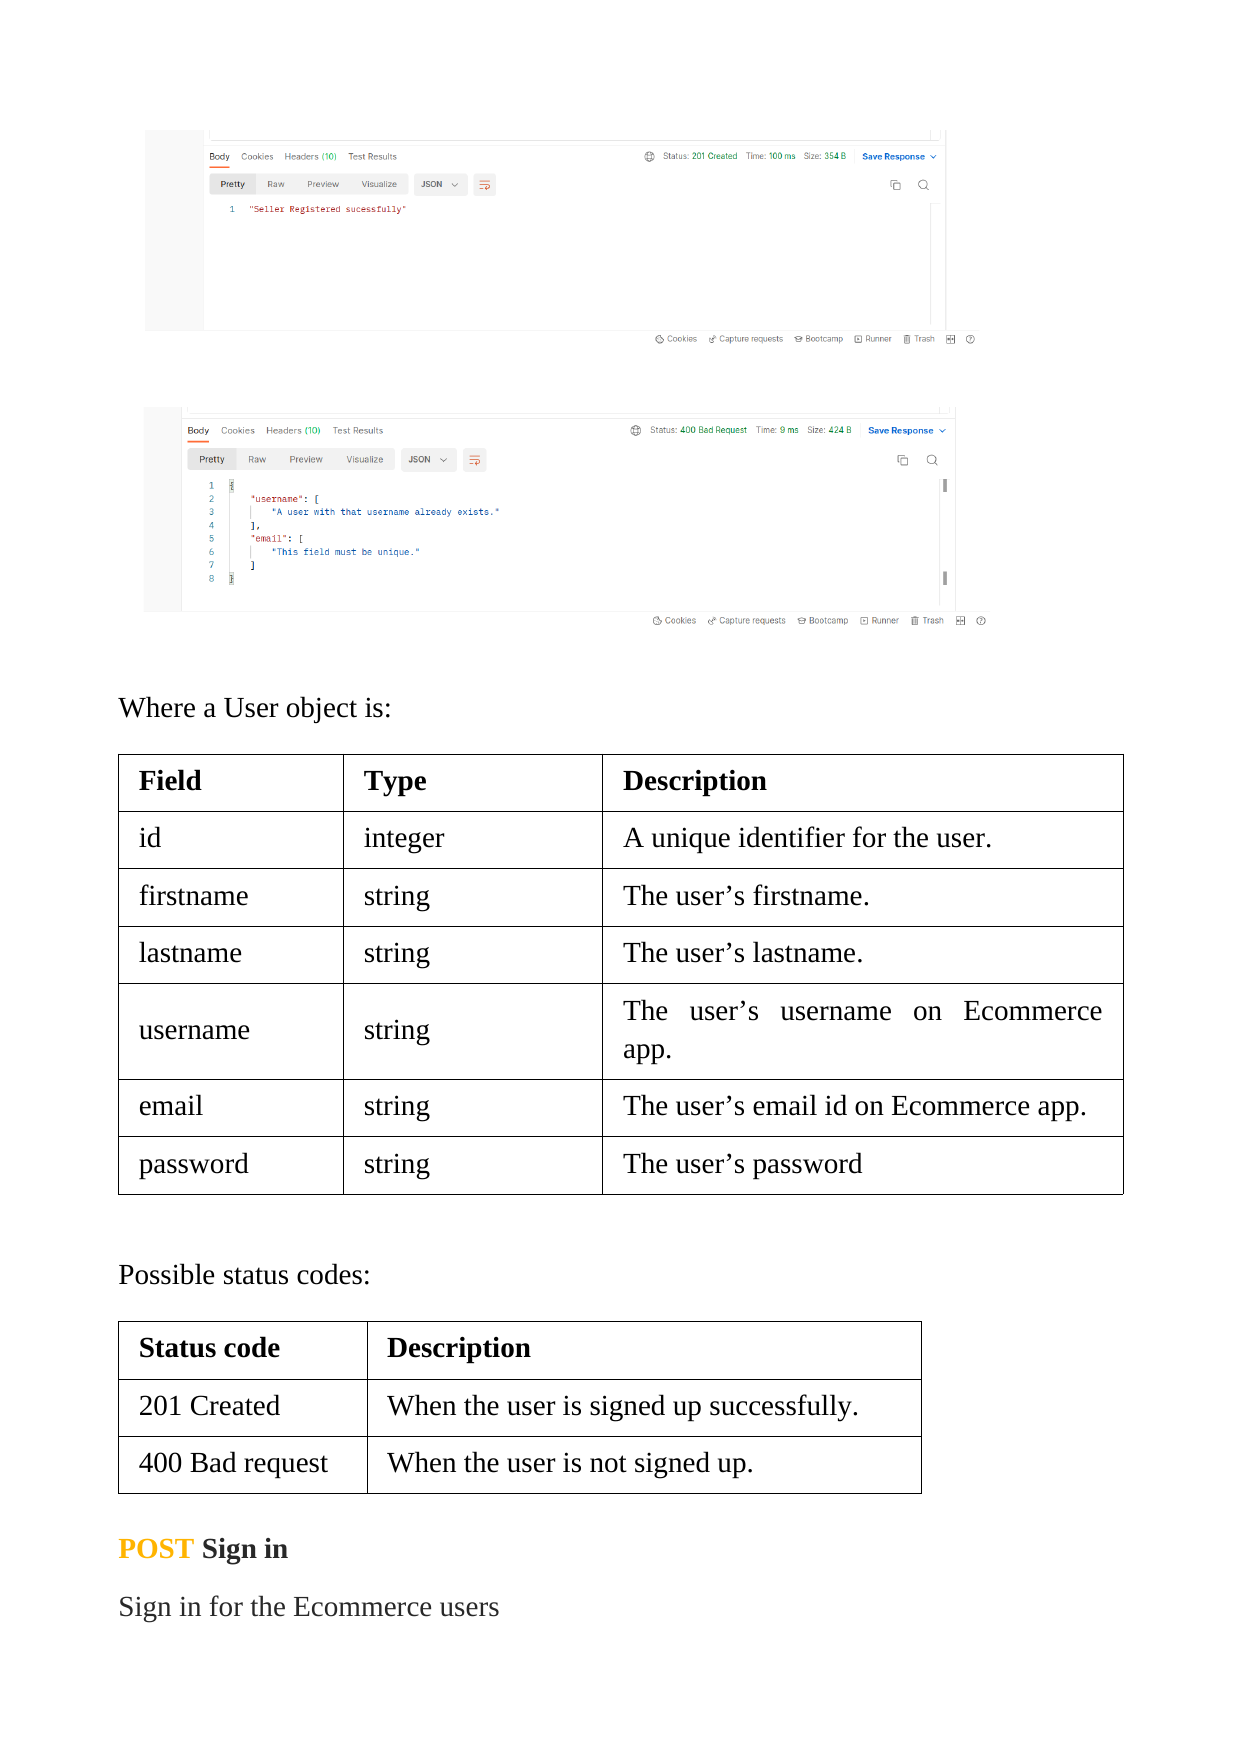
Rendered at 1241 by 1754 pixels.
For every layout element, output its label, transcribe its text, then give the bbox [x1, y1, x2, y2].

table_cell password [119, 1137, 343, 1194]
table_cell The user’s firstname. [603, 869, 1123, 926]
table_cell The user’s password [603, 1137, 1123, 1194]
table_cell string [344, 1080, 602, 1136]
table_cell A unique identifier for the user. [603, 812, 1123, 868]
table_cell email [119, 1080, 343, 1136]
table_cell string [344, 927, 602, 983]
table_cell The user’s email id on Ecommerce app. [603, 1080, 1123, 1136]
table_cell string [344, 869, 602, 926]
text POST Sign in [118, 1531, 1122, 1564]
text Where a User object is: [118, 690, 1122, 723]
text Sign in for the Ecommerce users [118, 1589, 1122, 1623]
table_cell string [344, 1137, 602, 1194]
table_cell When the user is signed up successfully. [368, 1380, 921, 1436]
table_cell firstname [119, 869, 343, 926]
table_cell The user’s lastname. [603, 927, 1123, 983]
table_cell When the user is not signed up. [368, 1437, 921, 1493]
table_cell integer [344, 812, 602, 868]
table_header Status code [119, 1322, 367, 1378]
table_header Description [368, 1322, 921, 1378]
table_cell id [119, 812, 343, 868]
table_cell 400 Bad request [119, 1437, 367, 1493]
table_header Description [603, 755, 1123, 811]
table_cell lastname [119, 927, 343, 983]
table_cell The user’s username on Ecommerce app. [603, 984, 1123, 1079]
text Possible status codes: [118, 1257, 1122, 1291]
table_cell string [344, 984, 602, 1079]
table_header Type [344, 755, 602, 811]
table_cell 201 Created [119, 1380, 367, 1436]
table_cell username [119, 984, 343, 1079]
table_header Field [119, 755, 343, 811]
